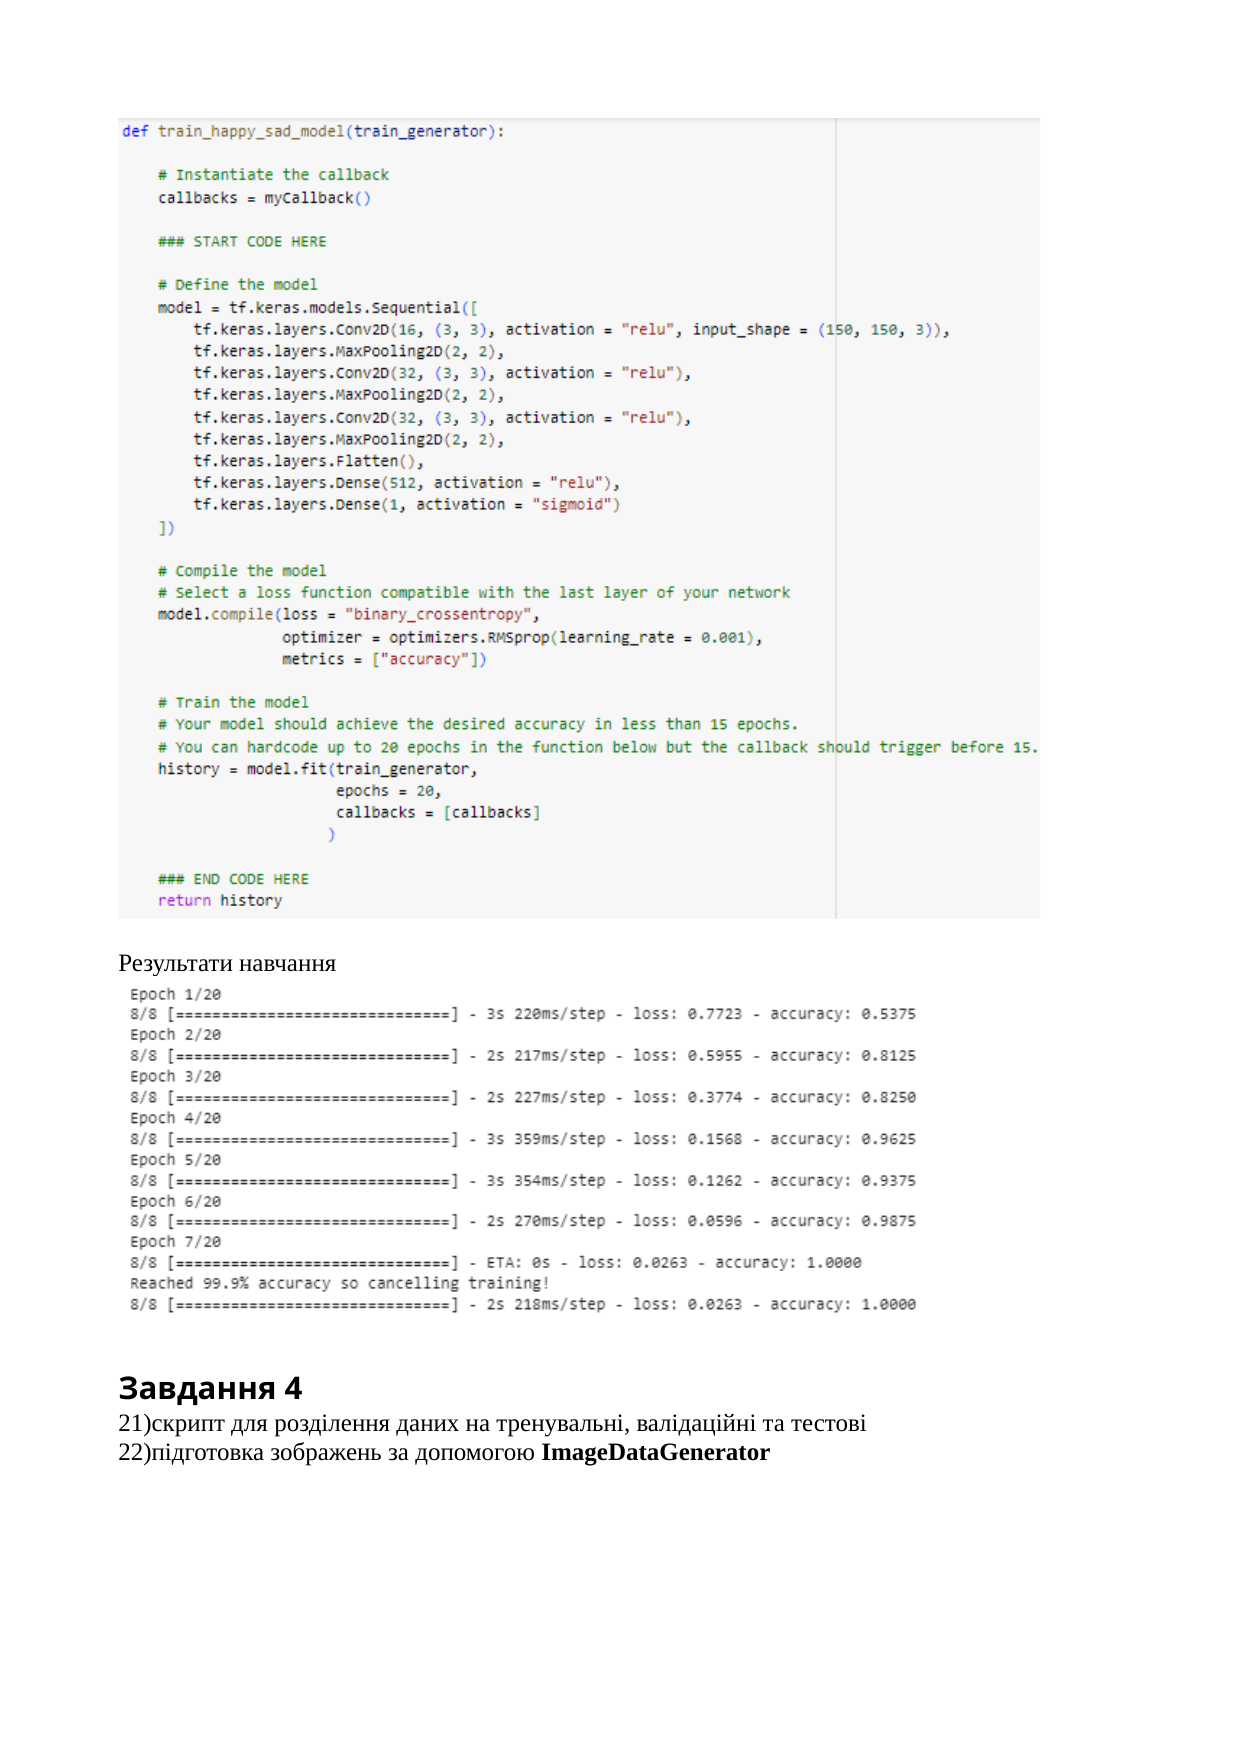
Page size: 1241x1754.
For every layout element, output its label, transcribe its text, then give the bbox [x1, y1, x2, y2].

text 22)підготовка зображень за допомогою ImageDataGenerator [118, 1437, 1122, 1466]
text Завдання 4 [118, 1366, 1122, 1408]
picture [118, 118, 1041, 919]
picture [118, 976, 932, 1338]
text 21)скрипт для розділення даних на тренувальні, валідаційні та тестові [118, 1408, 1122, 1437]
text Результати навчання [118, 948, 1122, 977]
